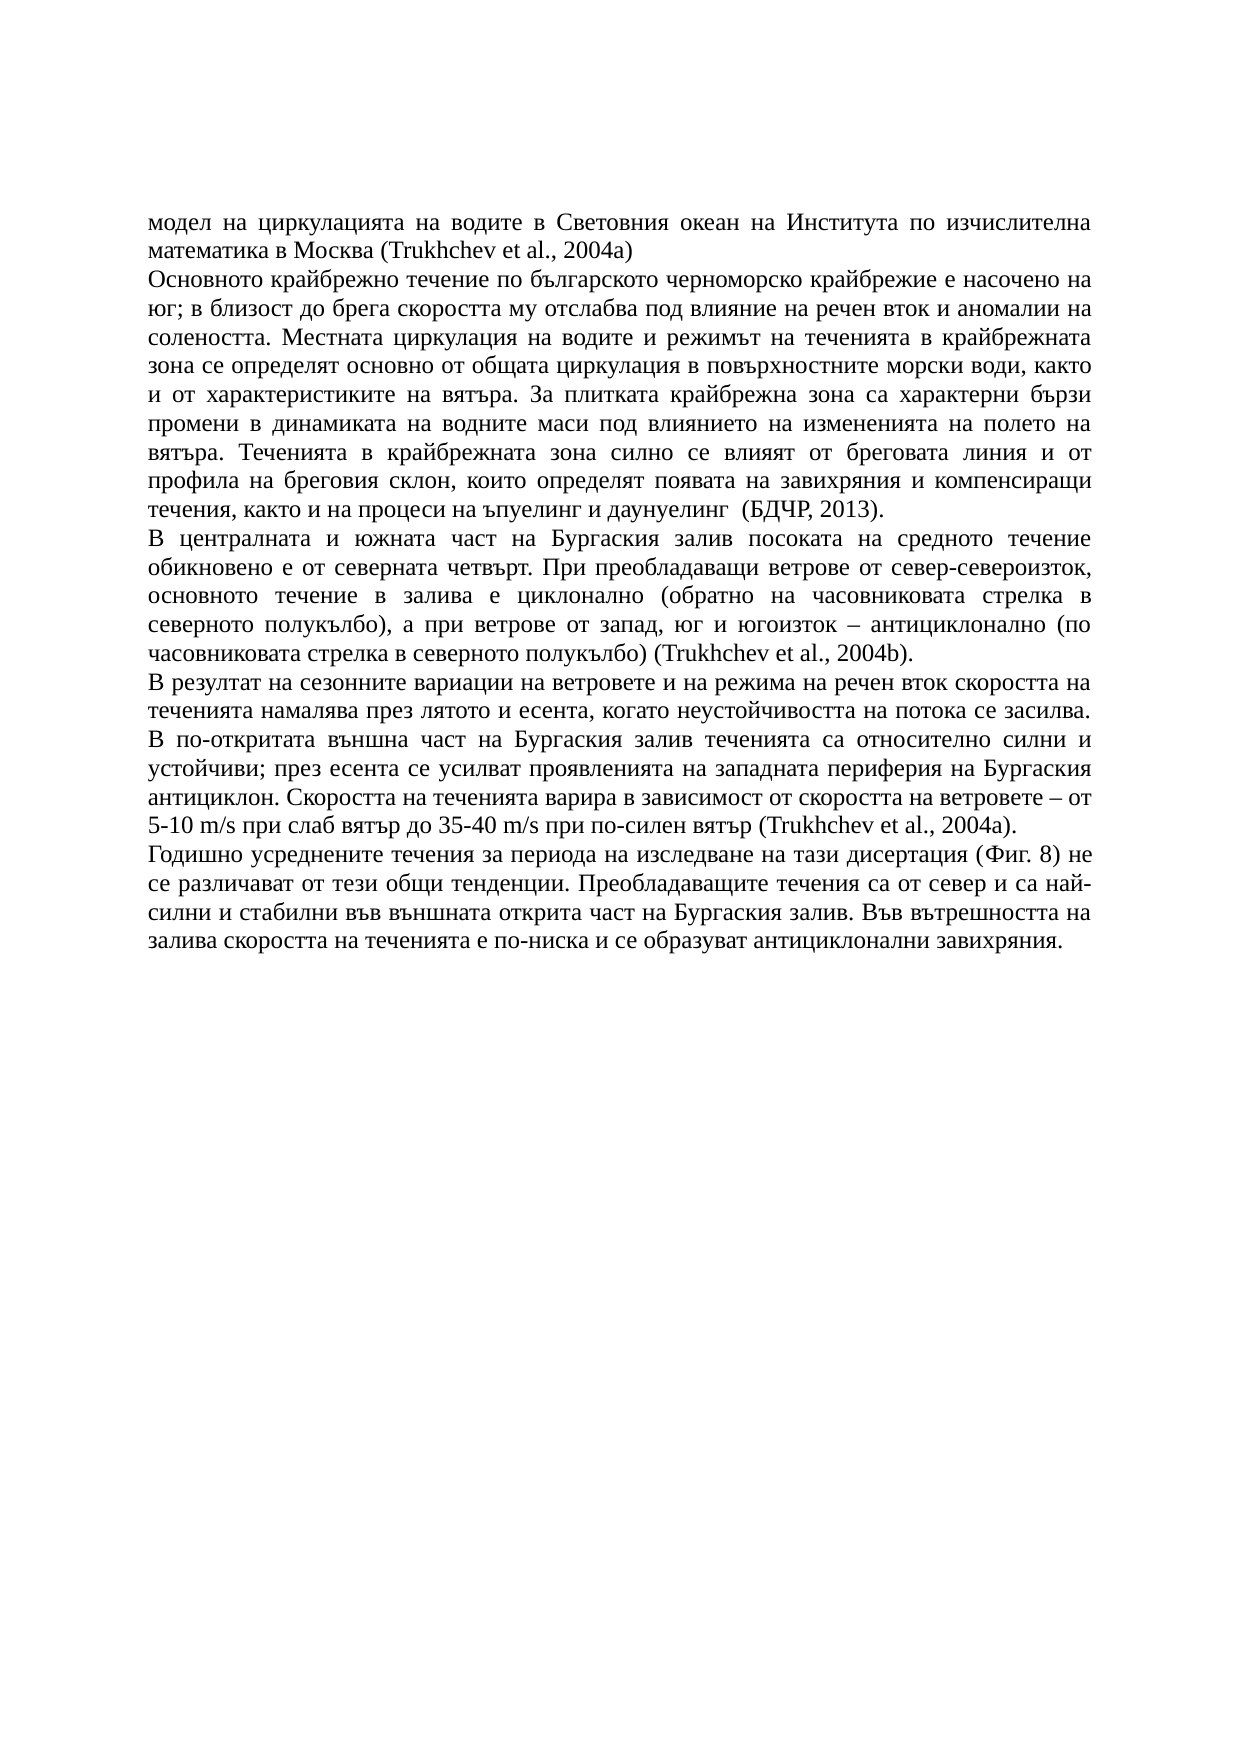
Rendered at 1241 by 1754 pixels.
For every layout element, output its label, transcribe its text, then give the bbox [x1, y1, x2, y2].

text модел на циркулацията на водите в Световния океан на Института по изчислителна математика в Москва (Trukhchev et al., 2004a) [148, 207, 1093, 264]
text В централната и южната част на Бургаския залив посоката на средното течение обикновено е от северната четвърт. При преобладаващи ветрове от север-североизток, основното течение в залива е циклонално (обратно на часовниковата стрелка в северното полукълбо), а при ветрове от запад, юг и югоизток – антициклонално (по часовниковата стрелка в северното полукълбо) (Trukhchev et al., 2004b). [148, 523, 1093, 667]
text В резултат на сезонните вариации на ветровете и на режима на речен вток скоростта на теченията намалява през лятото и есента, когато неустойчивостта на потока се засилва. В по-откритата външна част на Бургаския залив теченията са относително силни и устойчиви; през есента се усилват проявленията на западната периферия на Бургаския антициклон. Скоростта на теченията варира в зависимост от скоростта на ветровете – от 5-10 m/s при слаб вятър до 35-40 m/s при по-силен вятър (Trukhchev et al., 2004a). [148, 667, 1093, 839]
text Основното крайбрежно течение по българското черноморско крайбрежие е насочено на юг; в близост до брега скоростта му отслабва под влияние на речен вток и аномалии на солеността. Местната циркулация на водите и режимът на теченията в крайбрежната зона се определят основно от общата циркулация в повърхностните морски води, както и от характеристиките на вятъра. За плитката крайбрежна зона са характерни бързи промени в динамиката на водните маси под влиянието на измененията на полето на вятъра. Теченията в крайбрежната зона силно се влияят от бреговата линия и от профила на бреговия склон, които определят появата на завихряния и компенсиращи течения, както и на процеси на ъпуелинг и даунуелинг (БДЧР, 2013). [148, 264, 1093, 523]
text Годишно усреднените течения за периода на изследване на тази дисертация (Фиг. 8) не се различават от тези общи тенденции. Преобладаващите течения са от север и са най-силни и стабилни във външната открита част на Бургаския залив. Във вътрешността на залива скоростта на теченията е по-ниска и се образуват антициклонални завихряния. [148, 839, 1093, 954]
